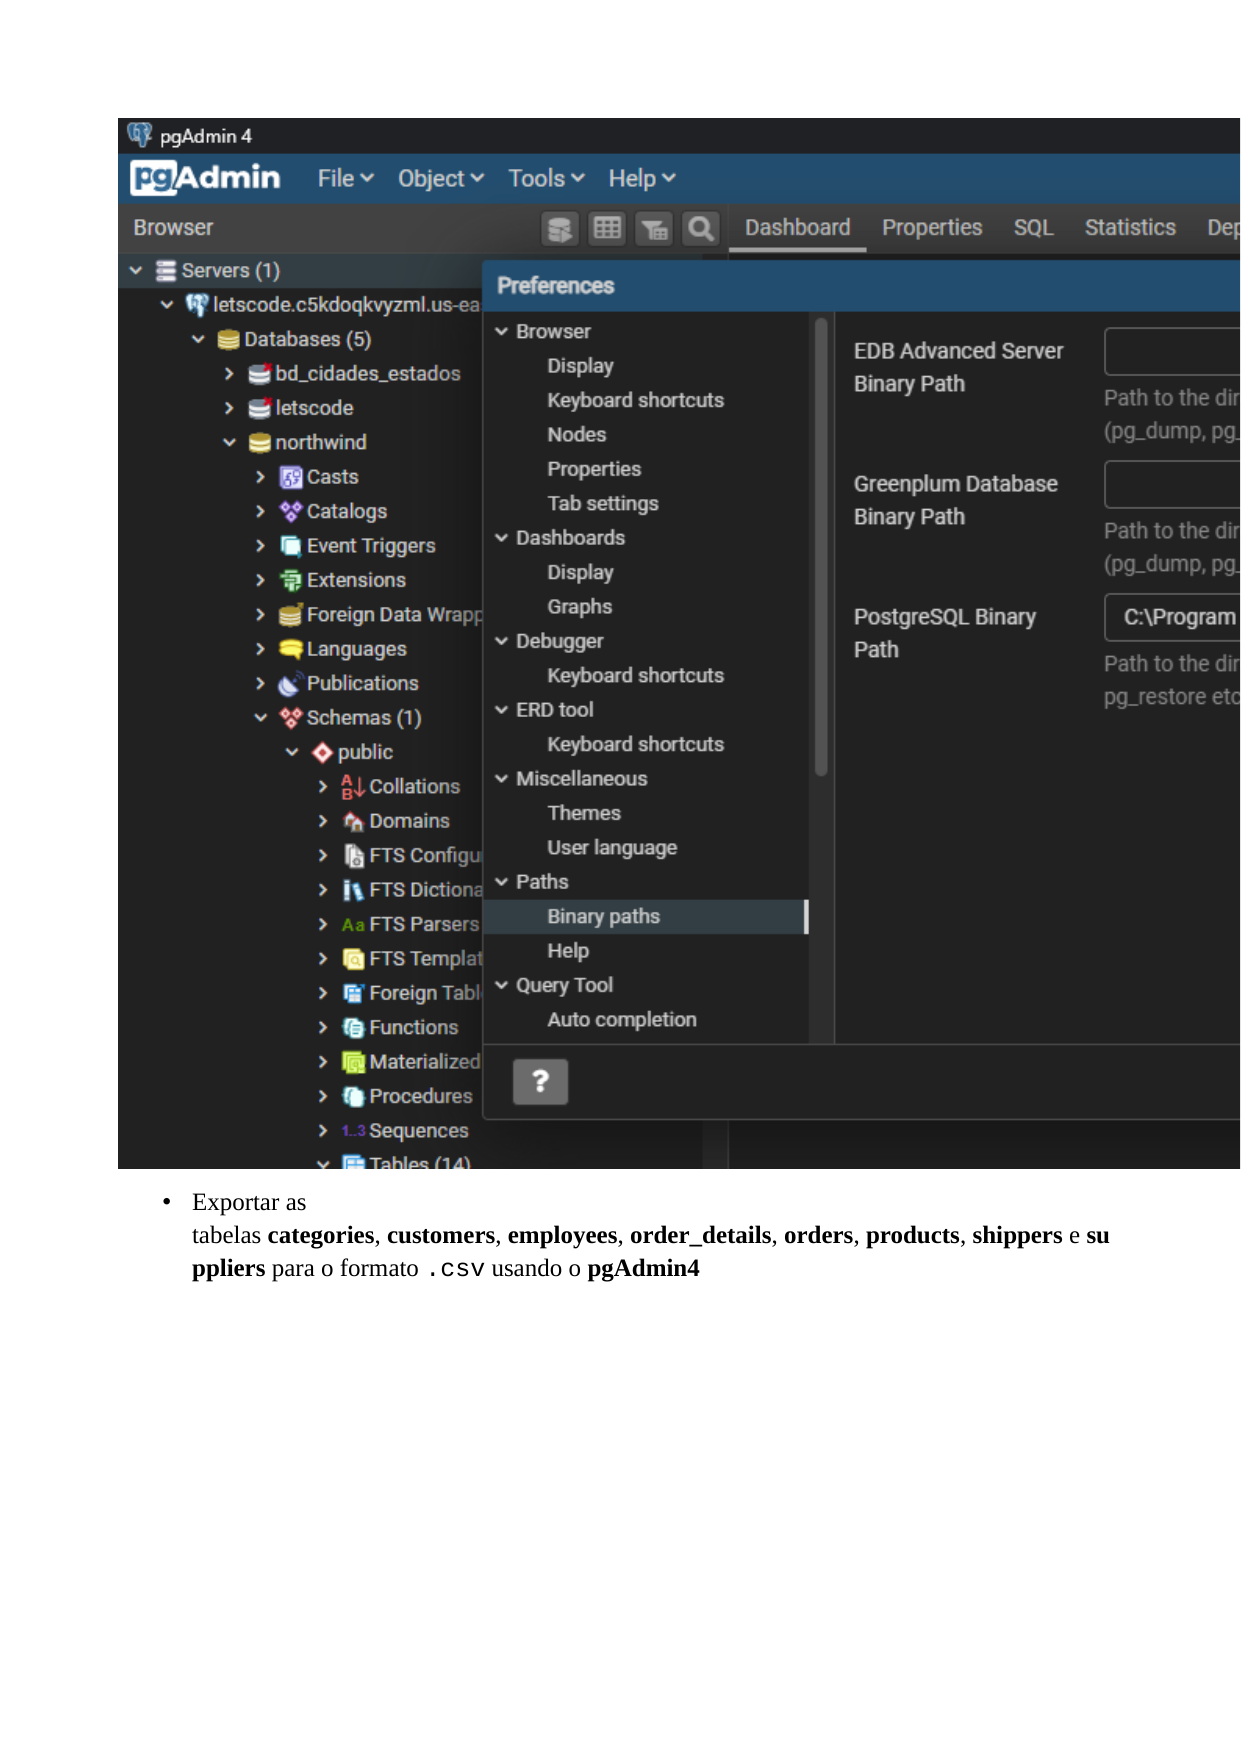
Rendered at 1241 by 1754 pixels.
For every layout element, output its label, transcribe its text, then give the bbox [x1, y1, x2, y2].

picture [118, 118, 1241, 1169]
list Exportar as tabelas categories, customers, employees, order_details, orders, products, shippers e suppliers para o formato .csv usando o pgAdmin4 [162, 1187, 1122, 1284]
